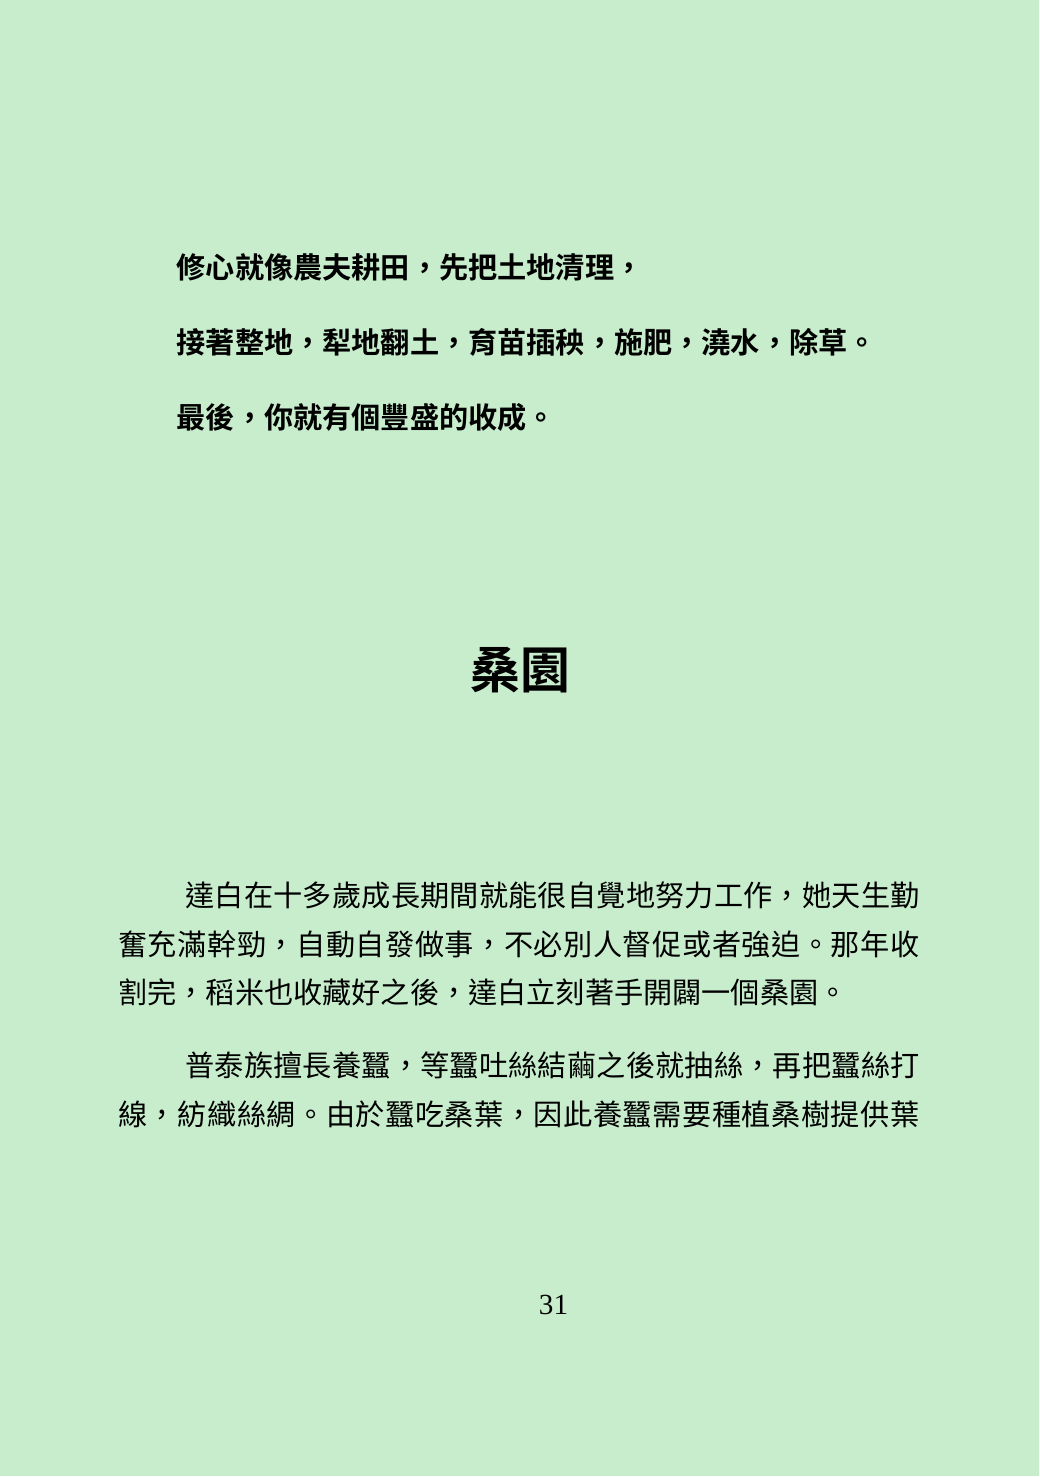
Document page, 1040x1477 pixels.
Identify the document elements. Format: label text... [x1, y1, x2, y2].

text 普泰族擅長養蠶，等蠶吐絲結繭之後就抽絲，再把蠶絲打線，紡織絲綢。由於蠶吃桑葉，因此養蠶需要種植桑樹提供葉 [118, 1043, 921, 1133]
text 達白在十多歲成長期間就能很自覺地努力工作，她天生勤奮充滿幹勁，自動自發做事，不必別人督促或者強迫。那年收割完，稻米也收藏好之後，達白立刻著手開闢一個桑園。 [118, 873, 921, 1012]
text 最後，你就有個豐盛的收成。 [118, 394, 921, 437]
subtitle 桑園 [118, 630, 921, 702]
text 修心就像農夫耕田，先把土地清理， [118, 245, 921, 287]
text 接著整地，犁地翻土，育苗插秧，施肥，澆水，除草。 [118, 320, 921, 362]
